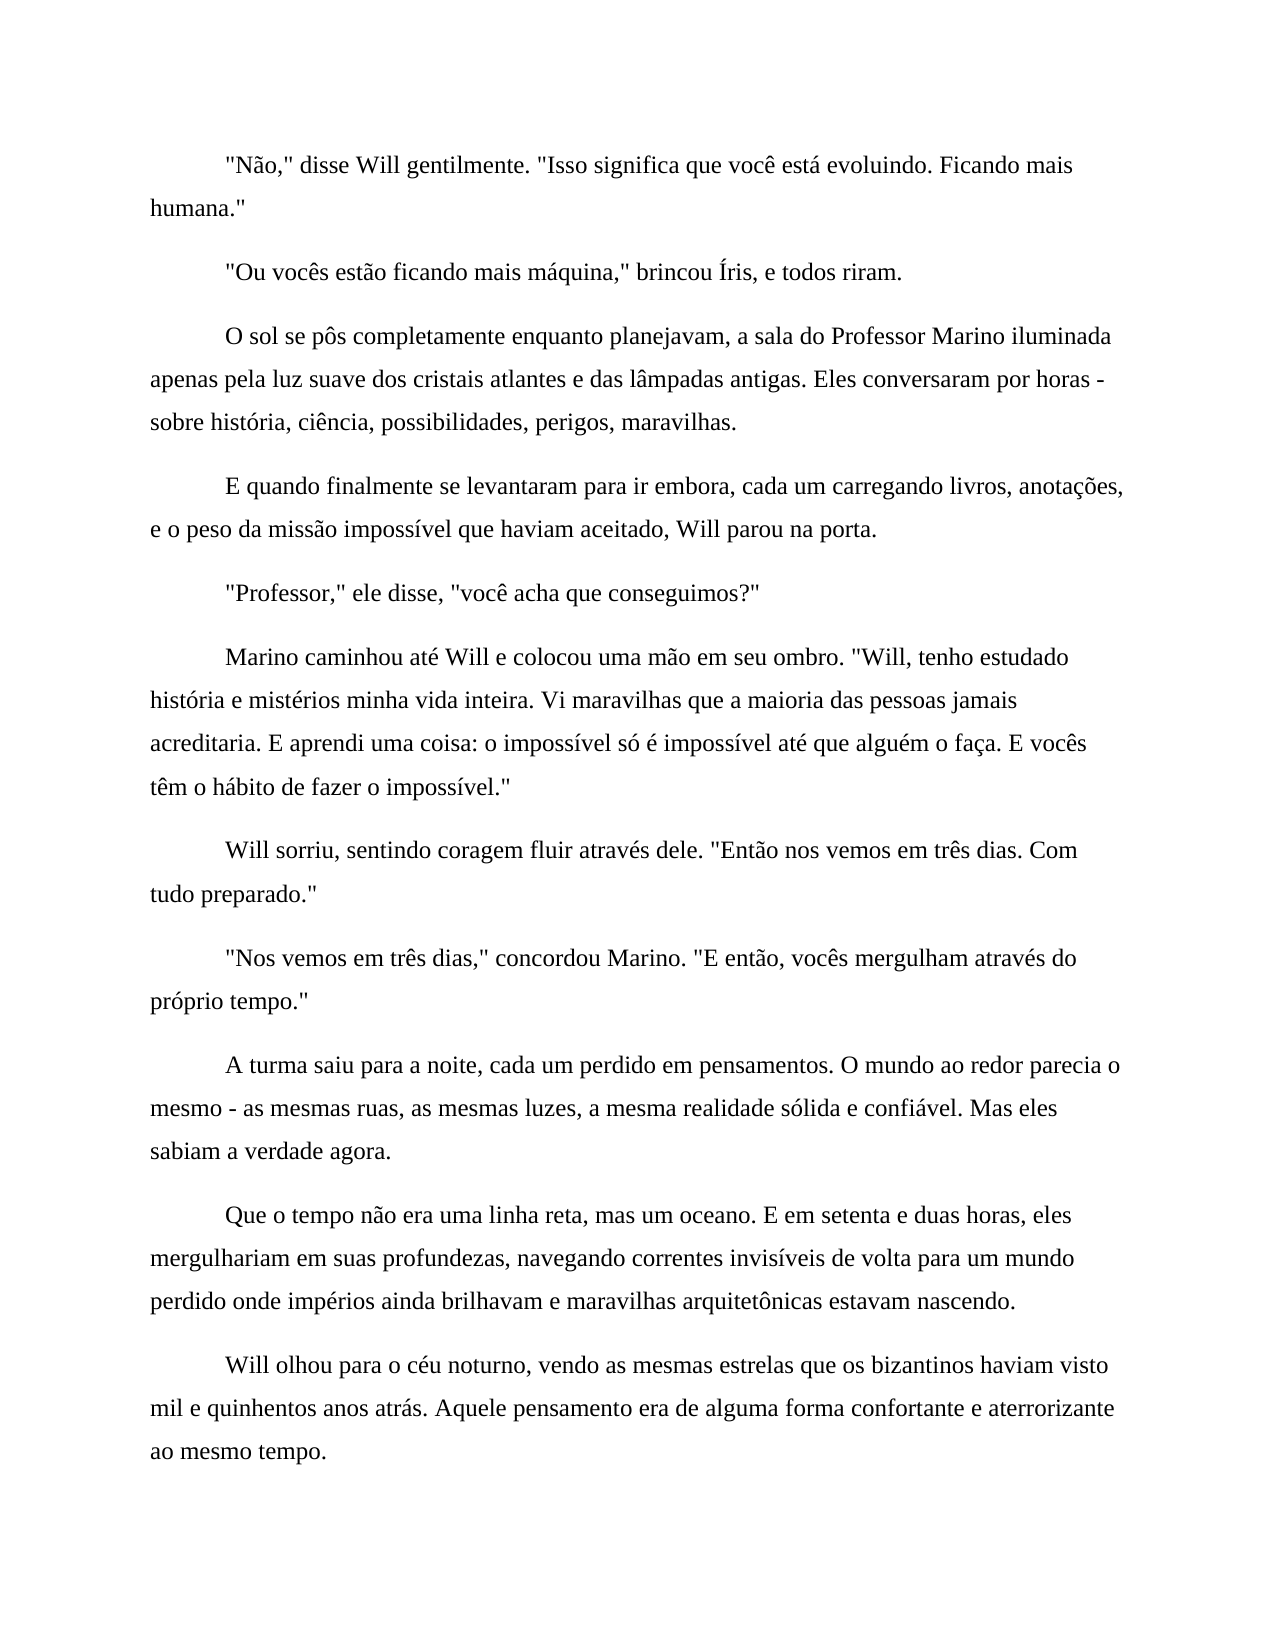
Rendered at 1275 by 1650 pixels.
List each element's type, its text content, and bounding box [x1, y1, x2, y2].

text Will olhou para o céu noturno, vendo as mesmas estrelas que os bizantinos haviam visto mil e quinhentos anos atrás. Aquele pensamento era de alguma forma confortante e aterrorizante ao mesmo tempo. [150, 1350, 1125, 1465]
text E quando finalmente se levantaram para ir embora, cada um carregando livros, anotações, e o peso da missão impossível que haviam aceitado, Will parou na porta. [150, 471, 1125, 543]
text O sol se pôs completamente enquanto planejavam, a sala do Professor Marino iluminada apenas pela luz suave dos cristais atlantes e das lâmpadas antigas. Eles conversaram por horas - sobre história, ciência, possibilidades, perigos, maravilhas. [150, 321, 1125, 436]
text "Professor," ele disse, "você acha que conseguimos?" [150, 578, 1125, 607]
text "Nos vemos em três dias," concordou Marino. "E então, vocês mergulham através do próprio tempo." [150, 943, 1125, 1014]
text Marino caminhou até Will e colocou uma mão em seu ombro. "Will, tenho estudado história e mistérios minha vida inteira. Vi maravilhas que a maioria das pessoas jamais acreditaria. E aprendi uma coisa: o impossível só é impossível até que alguém o faça. E vocês têm o hábito de fazer o impossível." [150, 642, 1125, 800]
text "Não," disse Will gentilmente. "Isso significa que você está evoluindo. Ficando mais humana." [150, 150, 1125, 222]
text Will sorriu, sentindo coragem fluir através dele. "Então nos vemos em três dias. Com tudo preparado." [150, 836, 1125, 907]
text Que o tempo não era uma linha reta, mas um oceano. E em setenta e duas horas, eles mergulhariam em suas profundezas, navegando correntes invisíveis de volta para um mundo perdido onde impérios ainda brilhavam e maravilhas arquitetônicas estavam nascendo. [150, 1200, 1125, 1315]
text A turma saiu para a noite, cada um perdido em pensamentos. O mundo ao redor parecia o mesmo - as mesmas ruas, as mesmas luzes, a mesma realidade sólida e confiável. Mas eles sabiam a verdade agora. [150, 1050, 1125, 1165]
text "Ou vocês estão ficando mais máquina," brincou Íris, e todos riram. [150, 257, 1125, 286]
